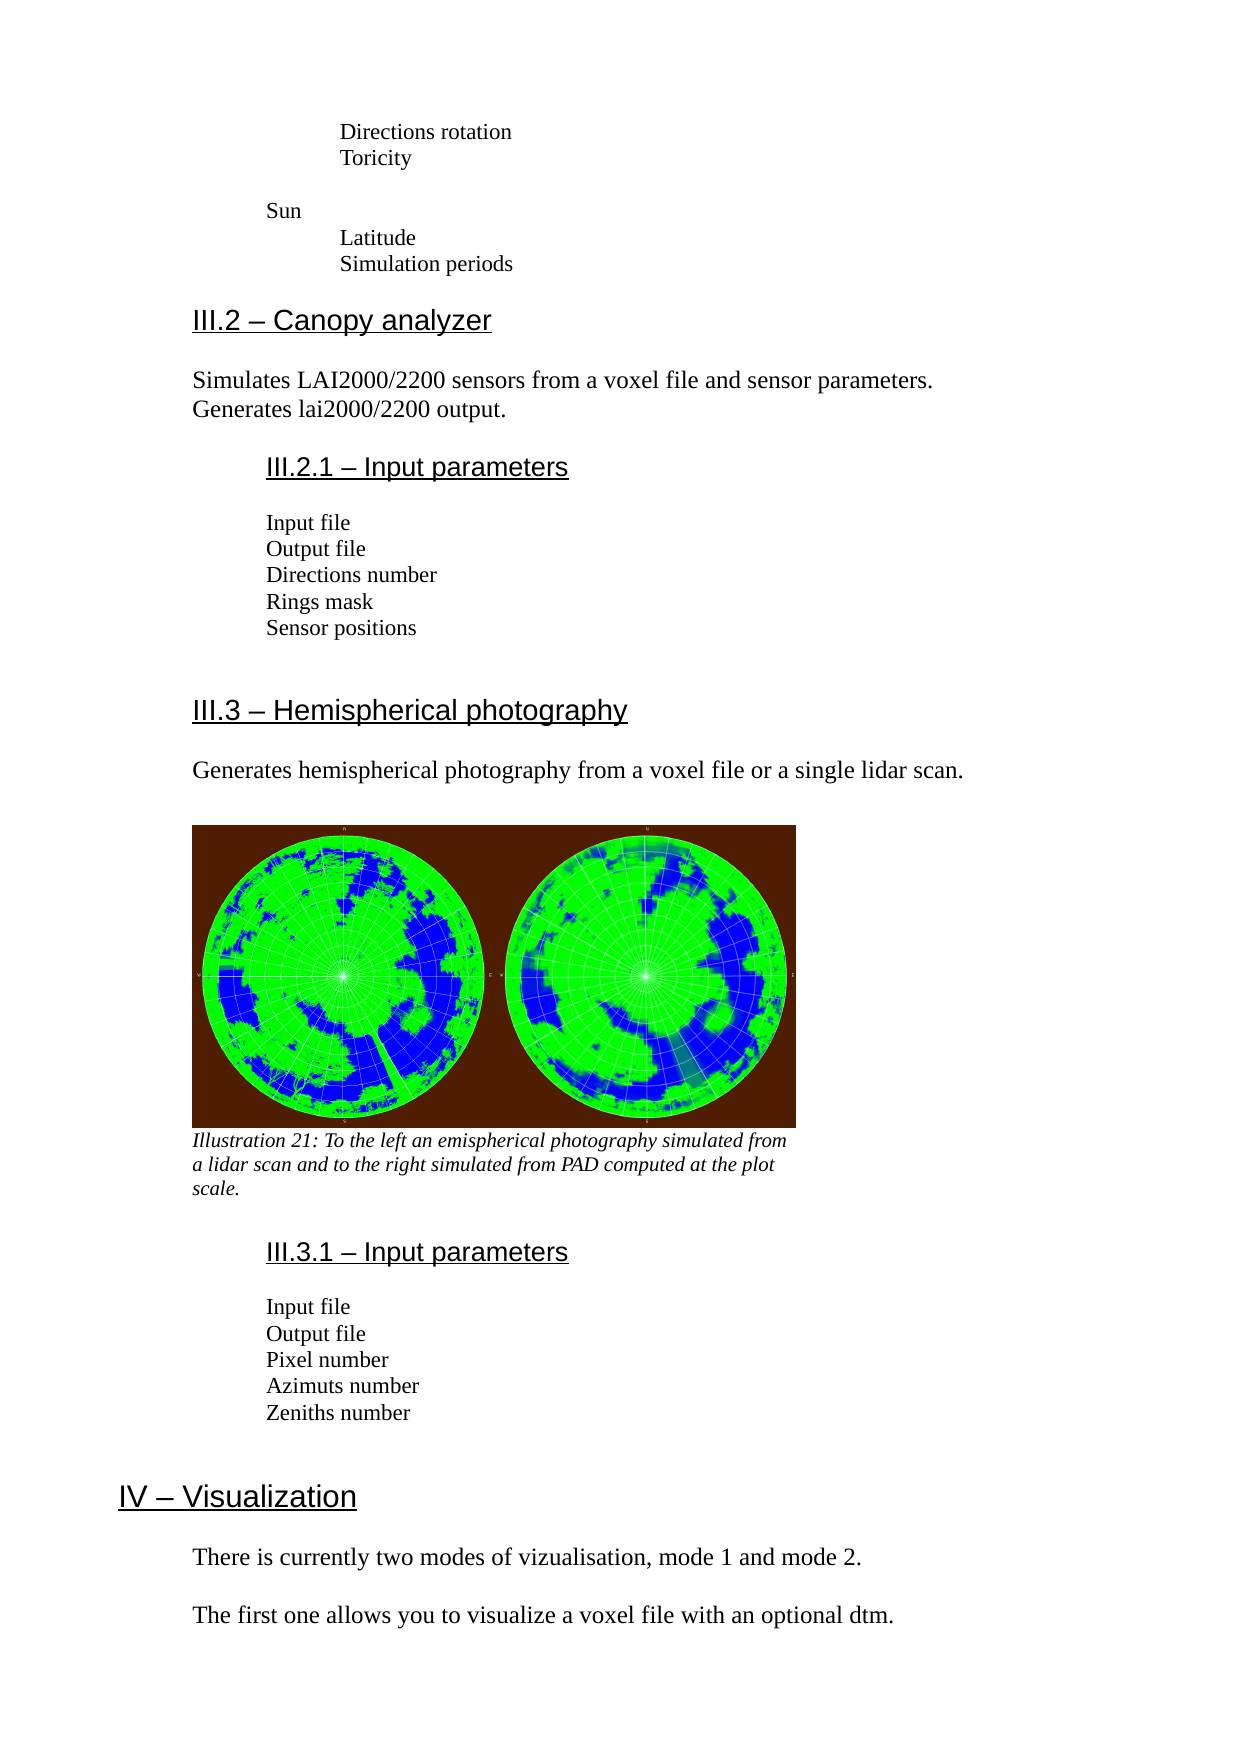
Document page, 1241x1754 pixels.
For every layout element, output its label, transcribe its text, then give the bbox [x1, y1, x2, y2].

text Generates hemispherical photography from a voxel file or a single lidar scan. [192, 756, 1122, 784]
text Output file [266, 1319, 1122, 1346]
text Rings mask [266, 588, 1122, 614]
text Input file [266, 509, 1122, 535]
subtitle III.3.1 – Input parameters [266, 1236, 1122, 1267]
text Latitude [266, 223, 1122, 250]
text Directions number [266, 561, 1122, 588]
subtitle III.2 – Canopy analyzer [192, 303, 1122, 336]
text Illustration 21: To the left an emispherical photography simulated from a lidar scan and to the right simulated from PAD computed at the plot scale. [192, 1128, 796, 1200]
subtitle III.3 – Hemispherical photography [192, 693, 1122, 727]
text Sensor positions [266, 614, 1122, 641]
text The first one allows you to visualize a voxel file with an optional dtm. [192, 1600, 1122, 1629]
picture [192, 825, 796, 1128]
text Sun [266, 197, 1122, 223]
text Output file [266, 535, 1122, 561]
text Zeniths number [266, 1399, 1122, 1425]
text Azimuts number [266, 1372, 1122, 1399]
text Simulation periods [266, 250, 1122, 276]
text Generates lai2000/2200 output. [192, 394, 1122, 422]
text Simulates LAI2000/2200 sensors from a voxel file and sensor parameters. [192, 365, 1122, 394]
subtitle III.2.1 – Input parameters [266, 451, 1122, 482]
subtitle IV – Visualization [118, 1478, 1122, 1514]
text Toricity [266, 144, 1122, 171]
text Pixel number [266, 1346, 1122, 1372]
text There is currently two modes of vizualisation, mode 1 and mode 2. [192, 1542, 1122, 1571]
text Input file [266, 1293, 1122, 1319]
text Directions rotation [266, 118, 1122, 144]
